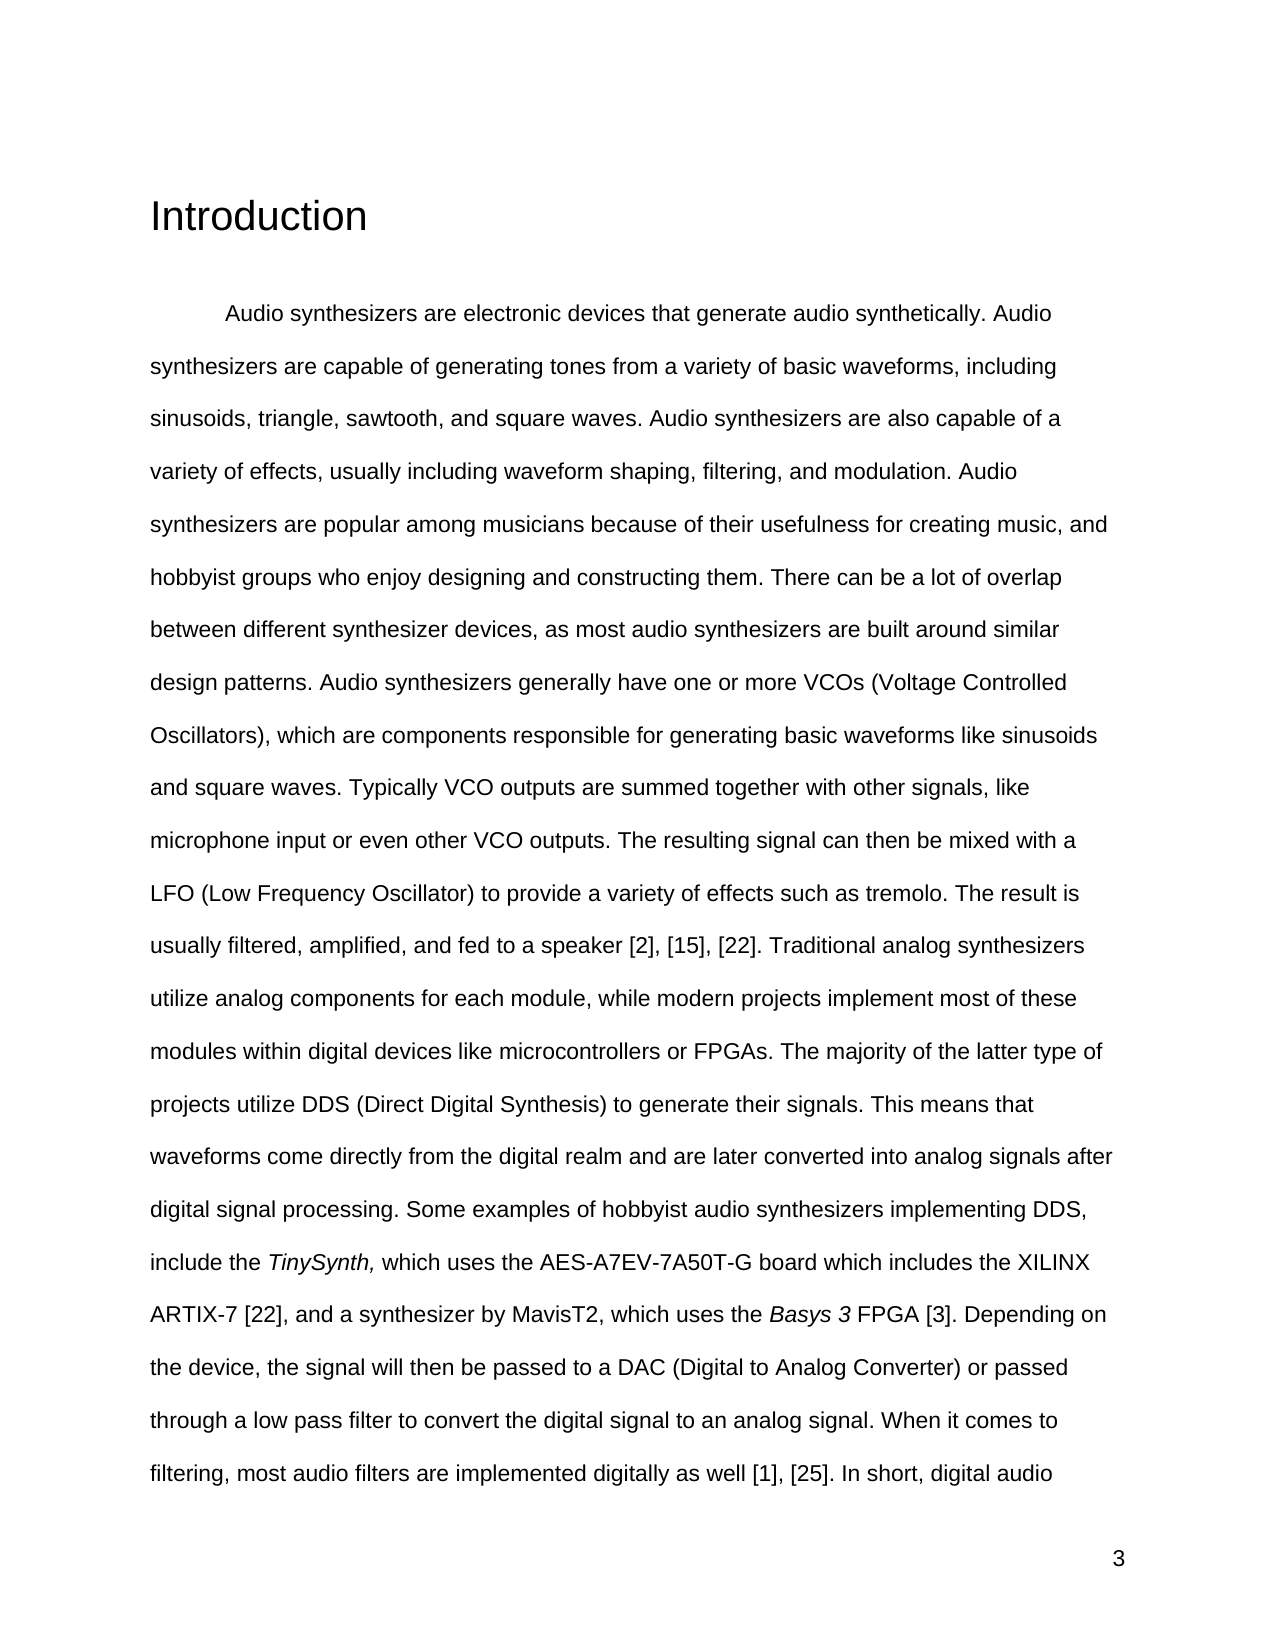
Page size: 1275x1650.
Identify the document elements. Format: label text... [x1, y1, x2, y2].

subtitle Introduction [150, 192, 1125, 239]
text Audio synthesizers are electronic devices that generate audio synthetically. Audio synthesizers are capable of generating tones from a variety of basic waveforms, including sinusoids, triangle, sawtooth, and square waves. Audio synthesizers are also capable of a variety of effects, usually including waveform shaping, filtering, and modulation. Audio synthesizers are popular among musicians because of their usefulness for creating music, and hobbyist groups who enjoy designing and constructing them. There can be a lot of overlap between different synthesizer devices, as most audio synthesizers are built around similar design patterns. Audio synthesizers generally have one or more VCOs (Voltage Controlled Oscillators), which are components responsible for generating basic waveforms like sinusoids and square waves. Typically VCO outputs are summed together with other signals, like microphone input or even other VCO outputs. The resulting signal can then be mixed with a LFO (Low Frequency Oscillator) to provide a variety of effects such as tremolo. The result is usually filtered, amplified, and fed to a speaker [2], [15], [22]. Traditional analog synthesizers utilize analog components for each module, while modern projects implement most of these modules within digital devices like microcontrollers or FPGAs. The majority of the latter type of projects utilize DDS (Direct Digital Synthesis) to generate their signals. This means that waveforms come directly from the digital realm and are later converted into analog signals after digital signal processing. Some examples of hobbyist audio synthesizers implementing DDS, include the TinySynth, which uses the AES-A7EV-7A50T-G board which includes the XILINX ARTIX-7 [22], and a synthesizer by MavisT2, which uses the Basys 3 FPGA [3]. Depending on the device, the signal will then be passed to a DAC (Digital to Analog Converter) or passed through a low pass filter to convert the digital signal to an analog signal. When it comes to filtering, most audio filters are implemented digitally as well [1], [25]. In short, digital audio [150, 300, 1125, 1486]
